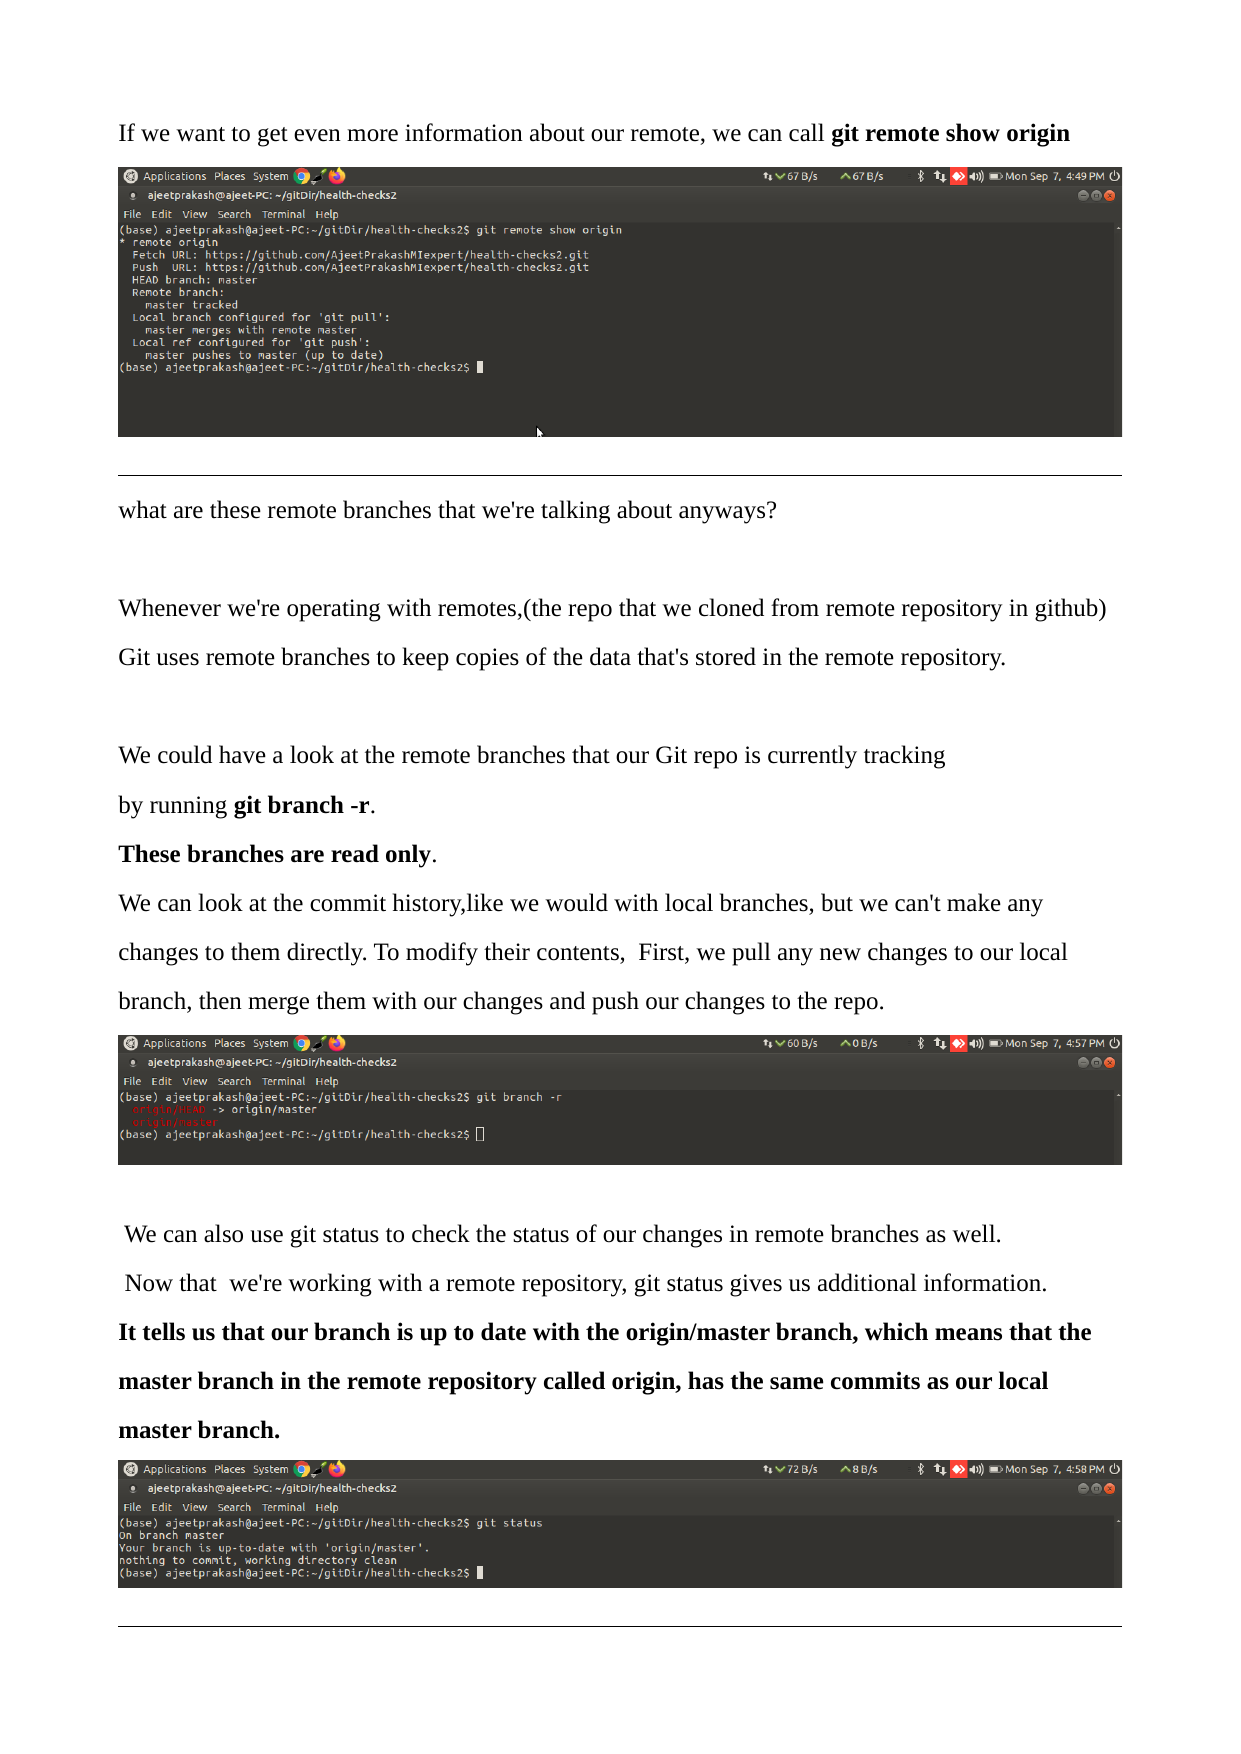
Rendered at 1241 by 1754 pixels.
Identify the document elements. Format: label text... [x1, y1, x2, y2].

text Now that we're working with a remote repository, git status gives us additional information. [118, 1268, 1122, 1297]
text These branches are read only. [118, 839, 1122, 867]
text We can also use git status to check the status of our changes in remote branches as well. [118, 1219, 1122, 1248]
text If we want to get even more information about our remote, we can call git remote show origin [118, 118, 1122, 147]
text It tells us that our branch is up to date with the origin/master branch, which means that the [118, 1317, 1122, 1346]
text master branch in the remote repository called origin, has the same commits as our local [118, 1366, 1122, 1395]
text Git uses remote branches to keep copies of the data that's stored in the remote repository. [118, 642, 1122, 671]
text We can look at the commit history,like we would with local branches, but we can't make any [118, 888, 1122, 917]
text changes to them directly. To modify their contents, First, we pull any new changes to our local [118, 937, 1122, 966]
text what are these remote branches that we're talking about anyways? [118, 495, 1122, 524]
text We could have a look at the remote branches that our Git repo is currently tracking [118, 741, 1122, 769]
text master branch. [118, 1415, 1122, 1444]
text Whenever we're operating with remotes,(the repo that we cloned from remote repository in github) [118, 593, 1122, 622]
text branch, then merge them with our changes and push our changes to the repo. [118, 986, 1122, 1015]
text by running git branch -r. [118, 790, 1122, 818]
picture [118, 167, 1123, 437]
